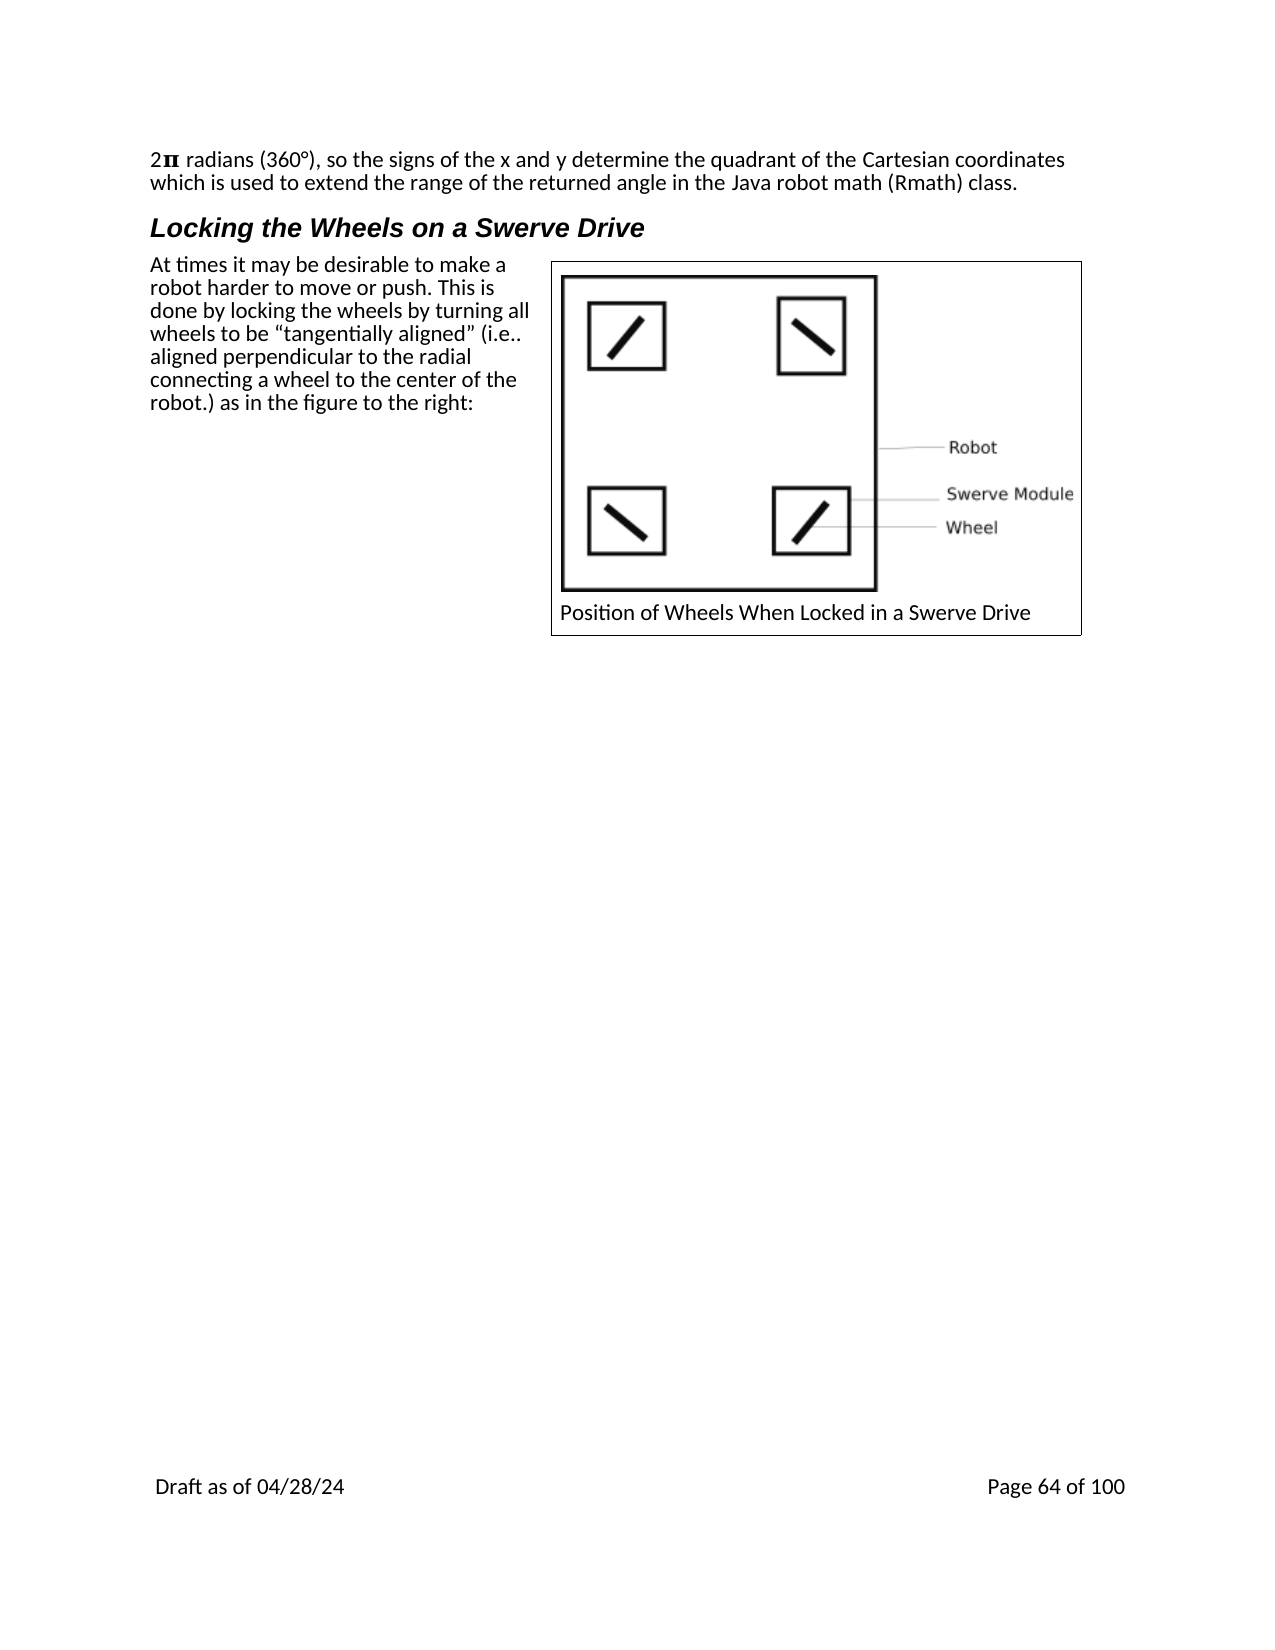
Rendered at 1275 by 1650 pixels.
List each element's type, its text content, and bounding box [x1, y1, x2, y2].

text Position of Wheels When Locked in a Swerve Drive [560, 270, 1072, 626]
text 2𝛑 radians (360°), so the signs of the x and y determine the quadrant of the Cartesian coordinates which is used to extend the range of the returned angle in the Java robot math (Rmath) class. [150, 150, 1125, 196]
subtitle Locking the Wheels on a Swerve Drive [150, 212, 1125, 243]
text At times it may be desirable to make a robot harder to move or push. This is done by locking the wheels by turning all wheels to be “tangentially aligned” (i.e.. aligned perpendicular to the radial connecting a wheel to the center of the robot.) as in the figure to the right: [150, 255, 1125, 416]
picture [561, 275, 1074, 592]
text [552, 262, 1081, 635]
